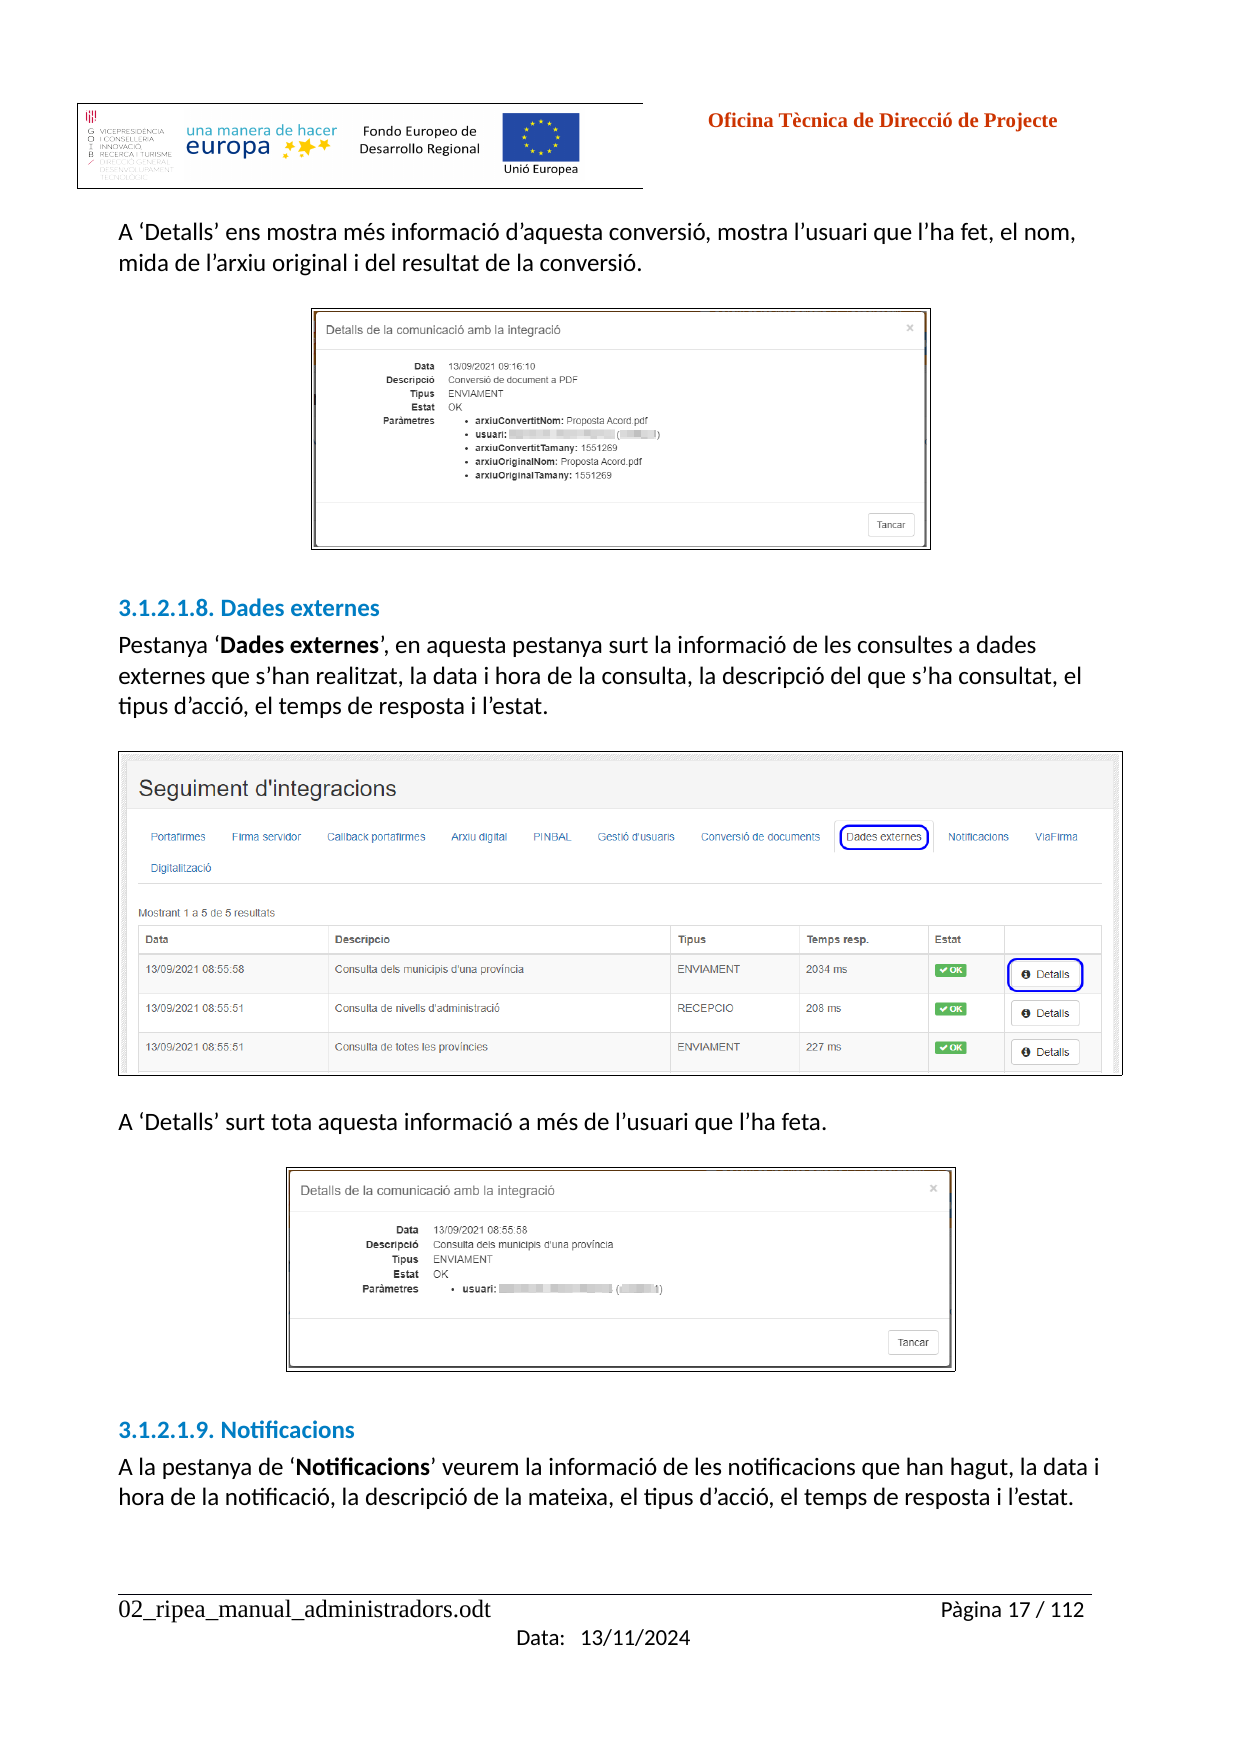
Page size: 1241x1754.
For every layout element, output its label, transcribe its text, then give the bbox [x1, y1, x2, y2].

subtitle 3.1.2.1.8. Dades externes [118, 592, 1122, 623]
picture [121, 754, 1119, 1073]
picture [288, 1170, 952, 1368]
text A la pestanya de ‘Notificacions’ veurem la informació de les notificacions que han hagut, la data i hora de la notificació, la descripció de la mateixa, el tipus d’acció, el temps de resposta i l’estat. [118, 1451, 1122, 1512]
text A ‘Detalls’ surt tota aquesta informació a més de l’usuari que l’ha feta. [118, 1106, 1122, 1136]
text A ‘Detalls’ ens mostra més informació d’aquesta conversió, mostra l’usuari que l’ha fet, el nom, mida de l’arxiu original i del resultat de la conversió. [118, 216, 1122, 277]
subtitle 3.1.2.1.9. Notificacions [118, 1414, 1122, 1444]
picture [184, 108, 585, 182]
picture [313, 311, 927, 547]
text Pestanya ‘Dades externes’, en aquesta pestanya surt la informació de les consultes a dades externes que s’han realitzat, la data i hora de la consulta, la descripció del que s’ha consultat, el tipus d’acció, el temps de resposta i l’estat. [118, 629, 1122, 721]
picture [82, 108, 178, 182]
